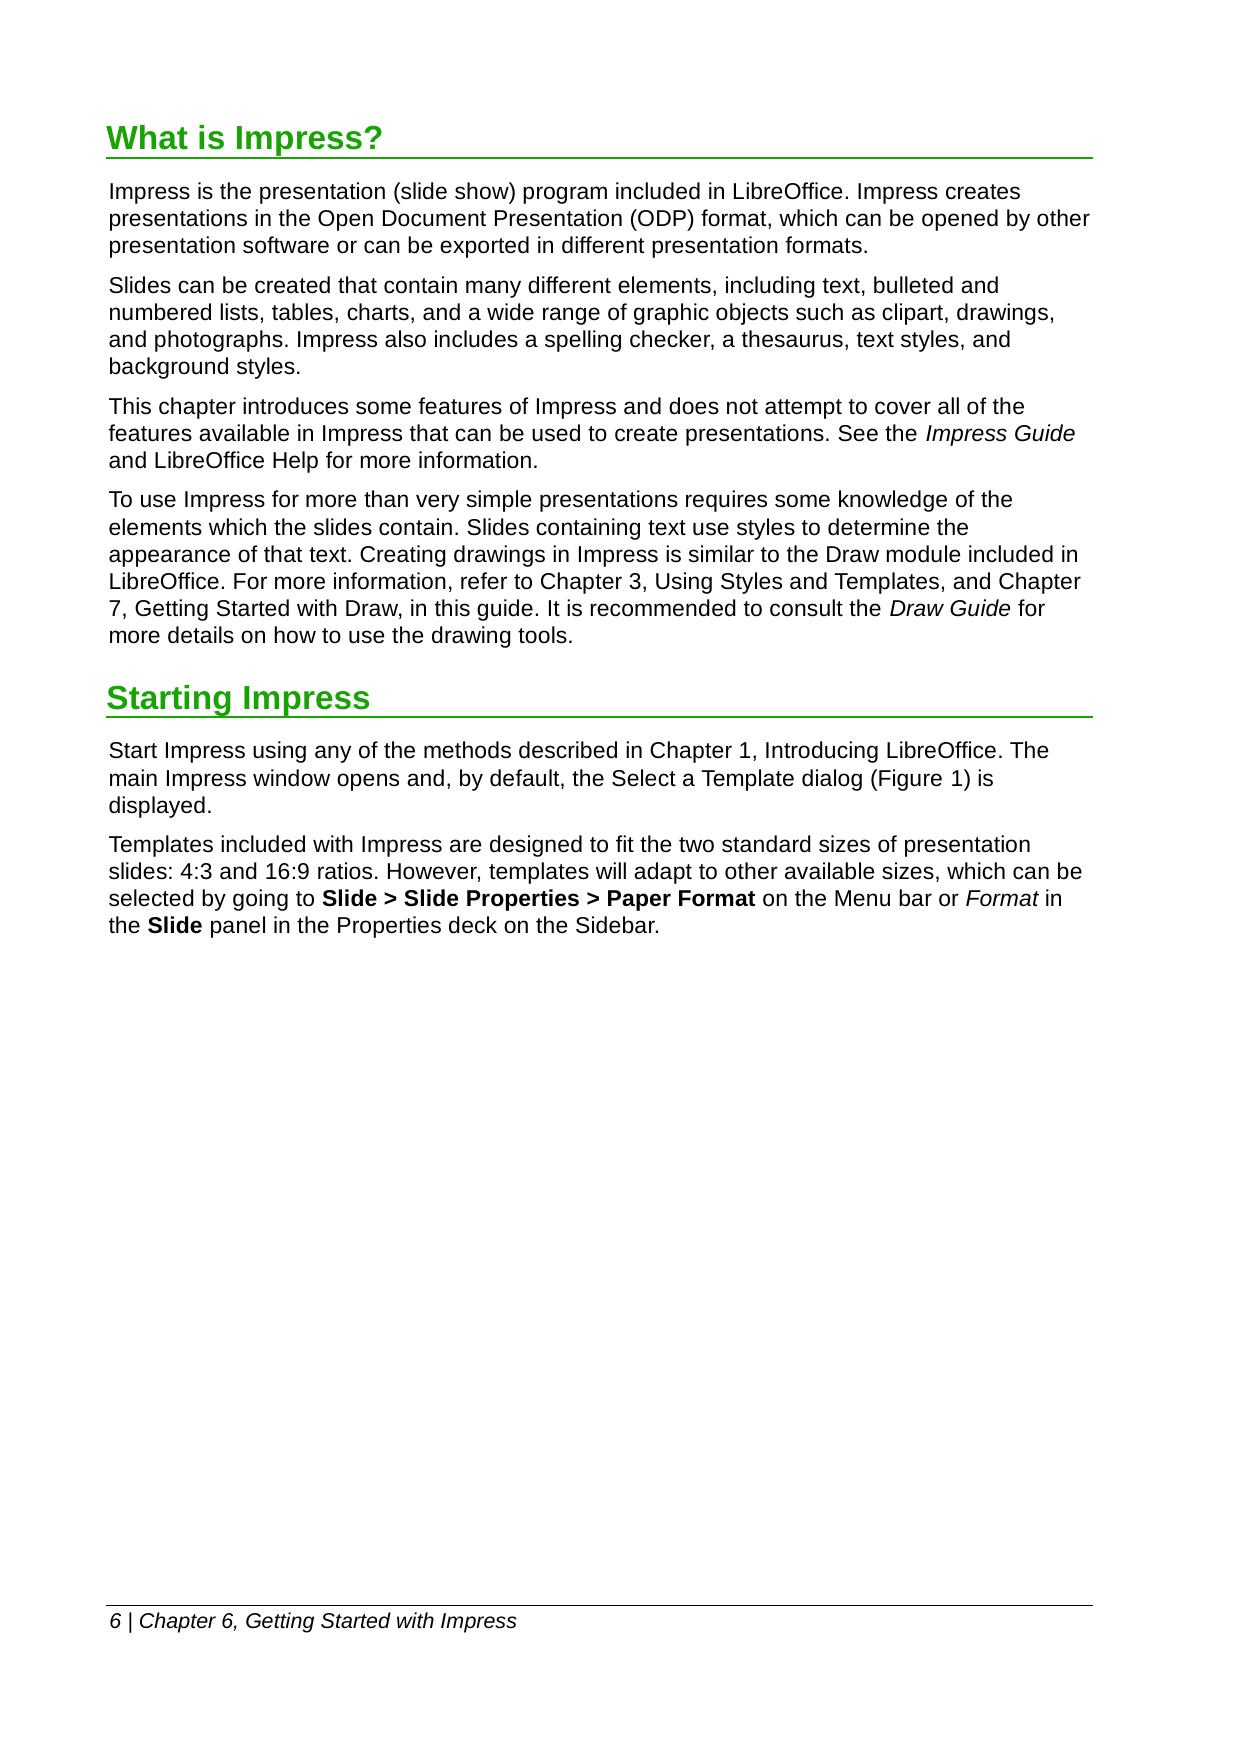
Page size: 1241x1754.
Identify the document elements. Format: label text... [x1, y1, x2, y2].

text Start Impress using any of the methods described in Chapter 1, Introducing LibreOffice. The main Impress window opens and, by default, the Select a Template dialog (Figure 1) is displayed. [108, 737, 1093, 818]
subtitle Starting Impress [106, 677, 1093, 716]
text Impress is the presentation (slide show) program included in LibreOffice. Impress creates presentations in the Open Document Presentation (ODP) format, which can be opened by other presentation software or can be exported in different presentation formats. [108, 177, 1093, 259]
text To use Impress for more than very simple presentations requires some knowledge of the elements which the slides contain. Slides containing text use styles to determine the appearance of that text. Creating drawings in Impress is similar to the Draw module included in LibreOffice. For more information, refer to Chapter 3, Using Styles and Templates, and Chapter 7, Getting Started with Draw, in this guide. It is recommended to consult the Draw Guide for more details on how to use the drawing tools. [108, 486, 1093, 648]
text Templates included with Impress are designed to fit the two standard sizes of presentation slides: 4:3 and 16:9 ratios. However, templates will adapt to other available sizes, which can be selected by going to Slide > Slide Properties > Paper Format on the Menu bar or Format in the Slide panel in the Properties deck on the Sidebar. [108, 831, 1093, 939]
text This chapter introduces some features of Impress and does not attempt to cover all of the features available in Impress that can be used to create presentations. See the Impress Guide and LibreOffice Help for more information. [108, 392, 1093, 473]
subtitle What is Impress? [106, 118, 1093, 157]
text Slides can be created that contain many different elements, including text, bulleted and numbered lists, tables, charts, and a wide range of graphic objects such as clipart, drawings, and photographs. Impress also includes a spelling checker, a thesaurus, text styles, and background styles. [108, 271, 1093, 379]
